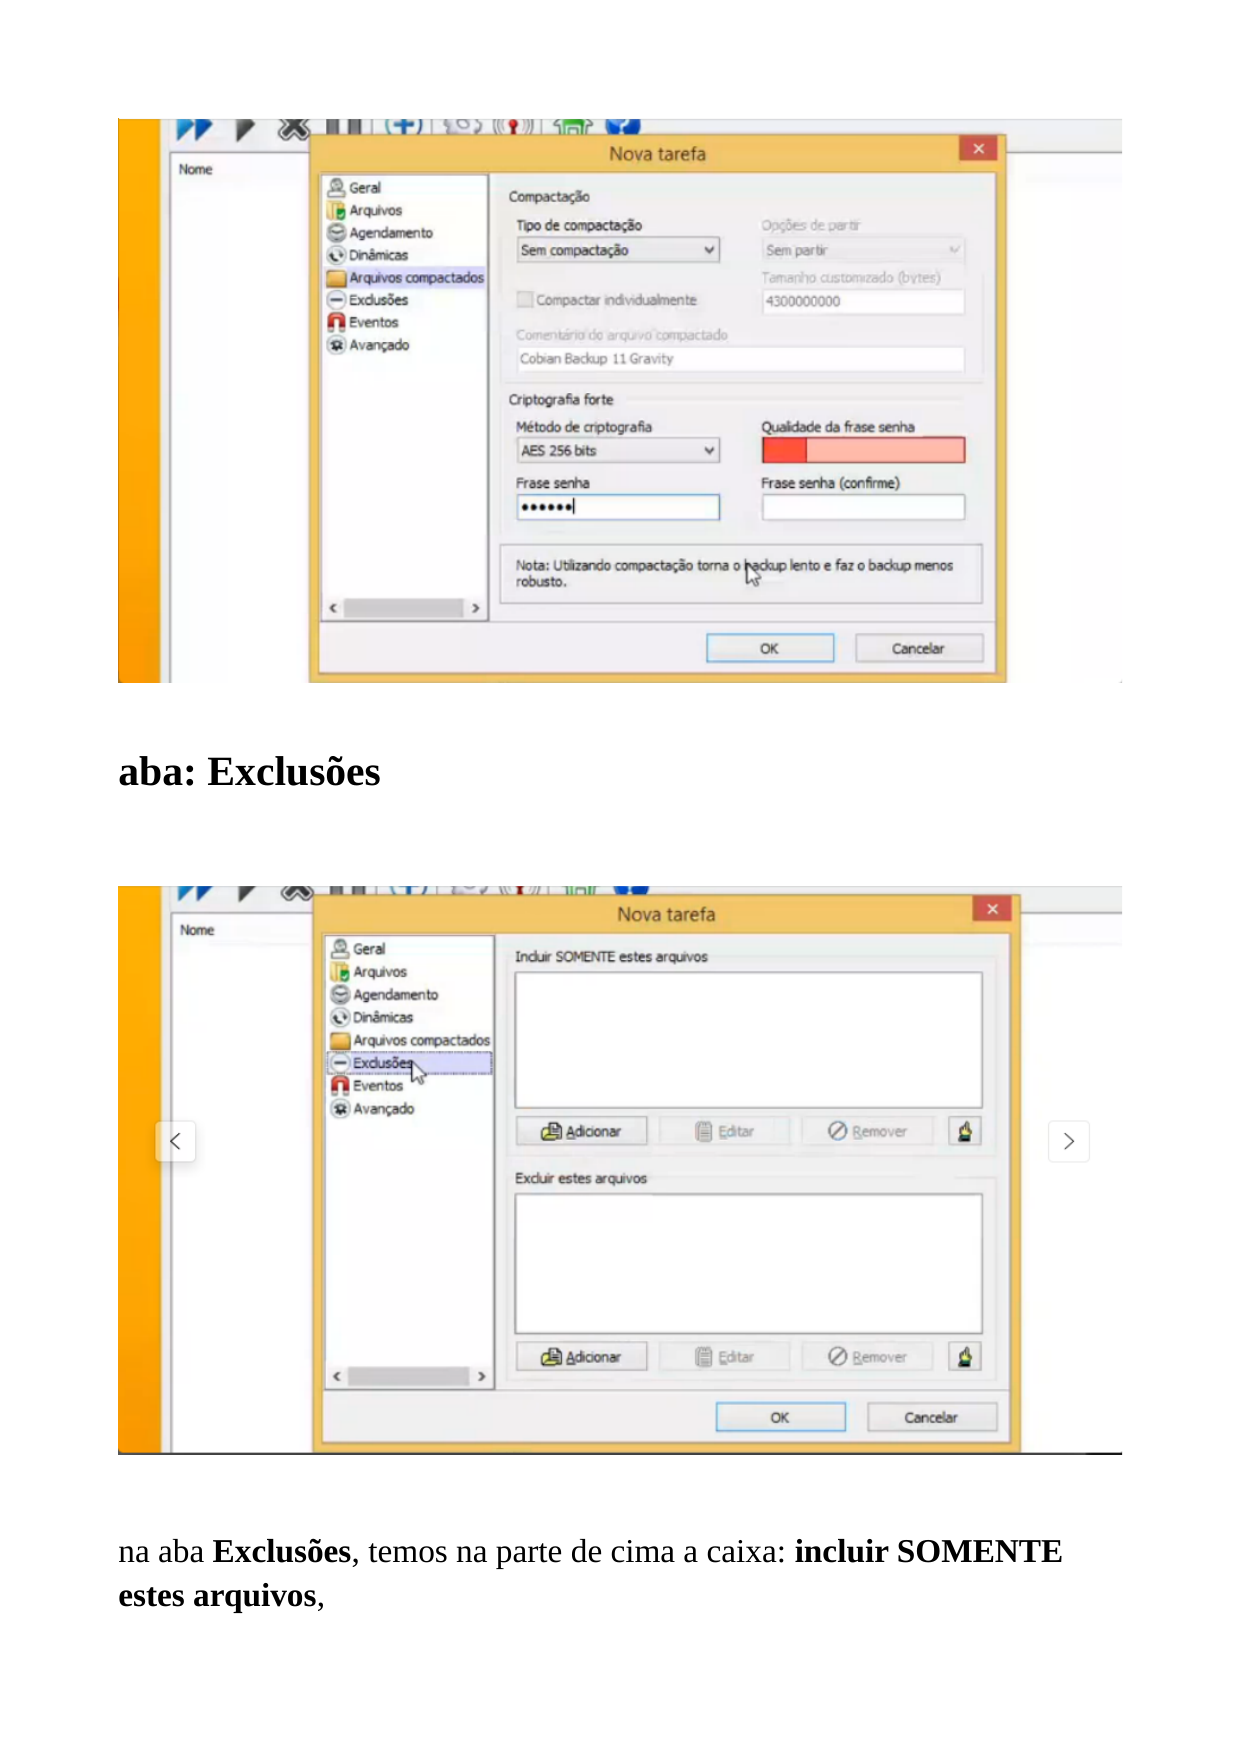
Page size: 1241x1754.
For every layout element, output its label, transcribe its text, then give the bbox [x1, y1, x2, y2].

picture [118, 118, 1123, 683]
text aba: Exclusões [118, 747, 1122, 794]
picture [118, 886, 1123, 1455]
text na aba Exclusões, temos na parte de cima a caixa: incluir SOMENTE estes arquivos, [118, 1531, 1122, 1614]
